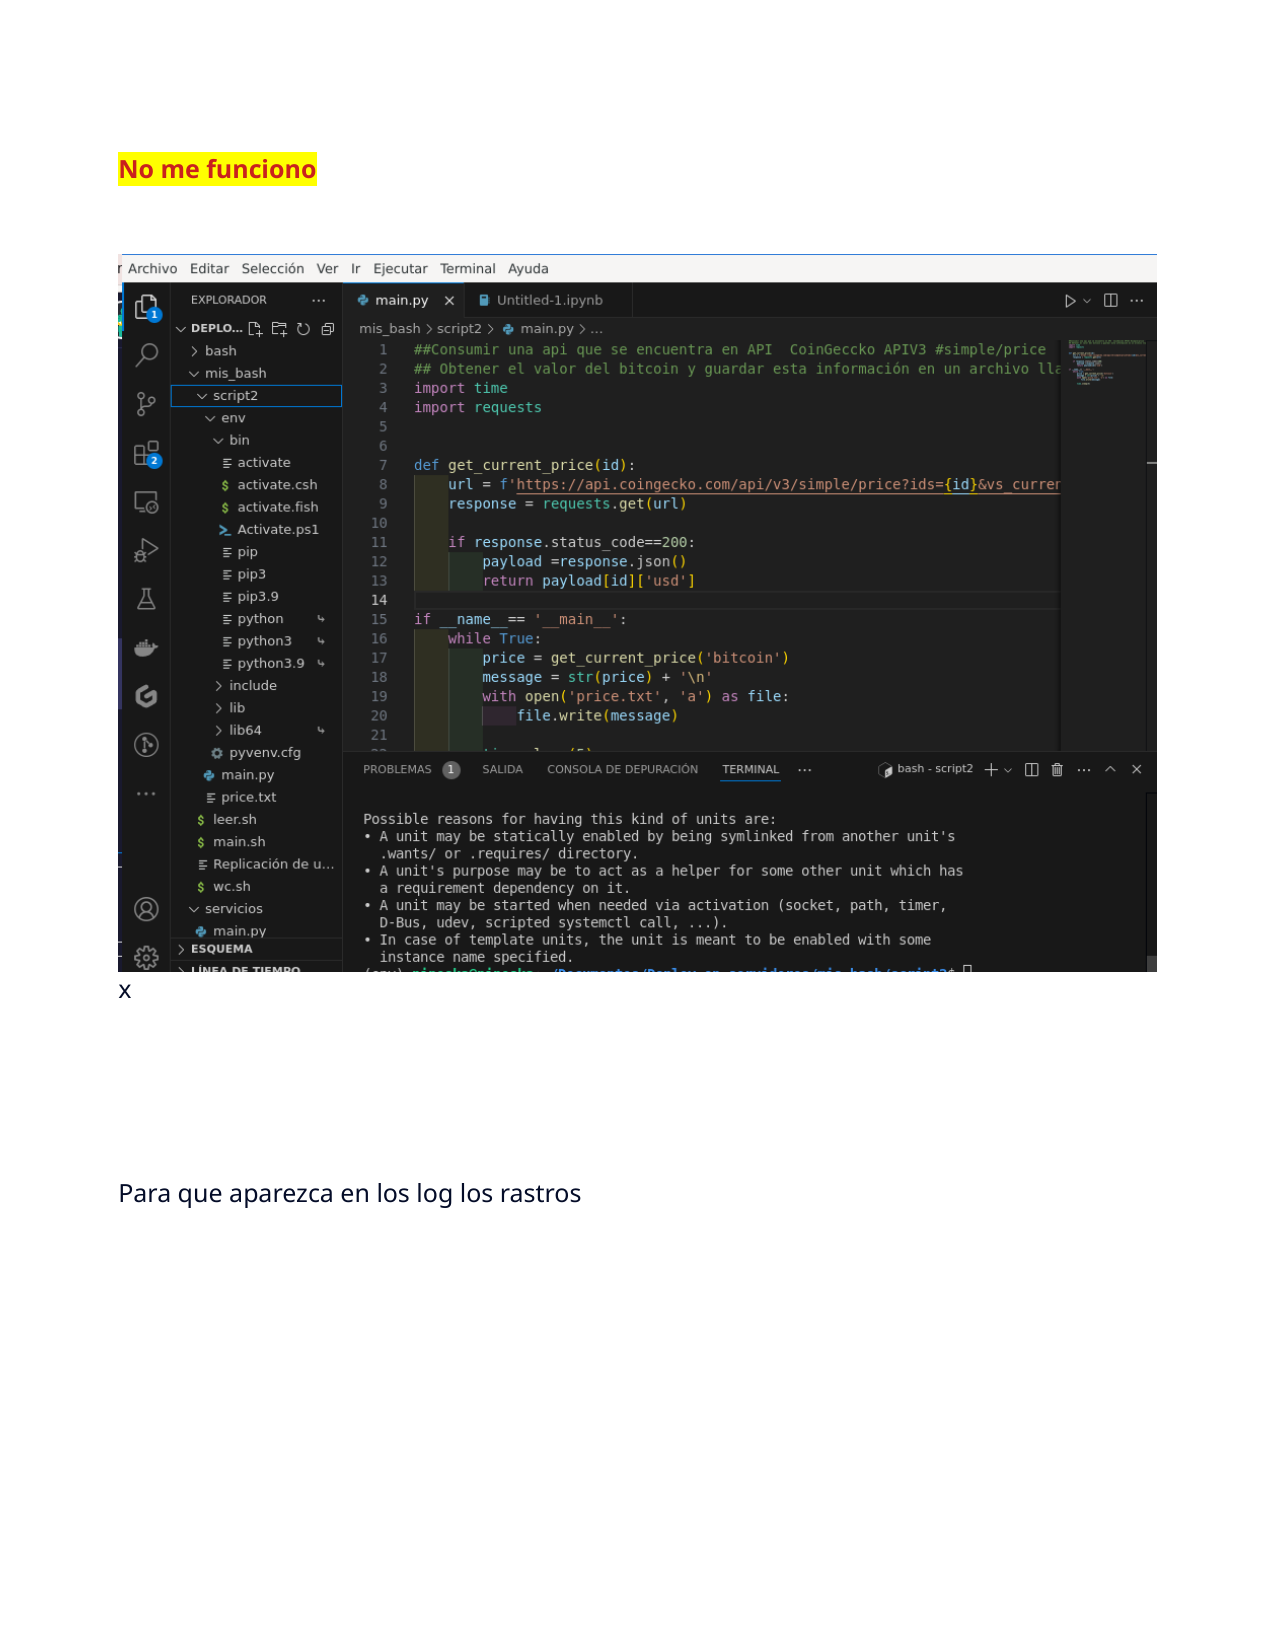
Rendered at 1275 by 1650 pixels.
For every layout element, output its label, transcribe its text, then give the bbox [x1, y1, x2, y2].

text x [118, 972, 1157, 1006]
picture [118, 254, 1157, 972]
text No me funciono [118, 152, 1157, 186]
text Para que aparezca en los log los rastros [118, 1176, 1157, 1210]
